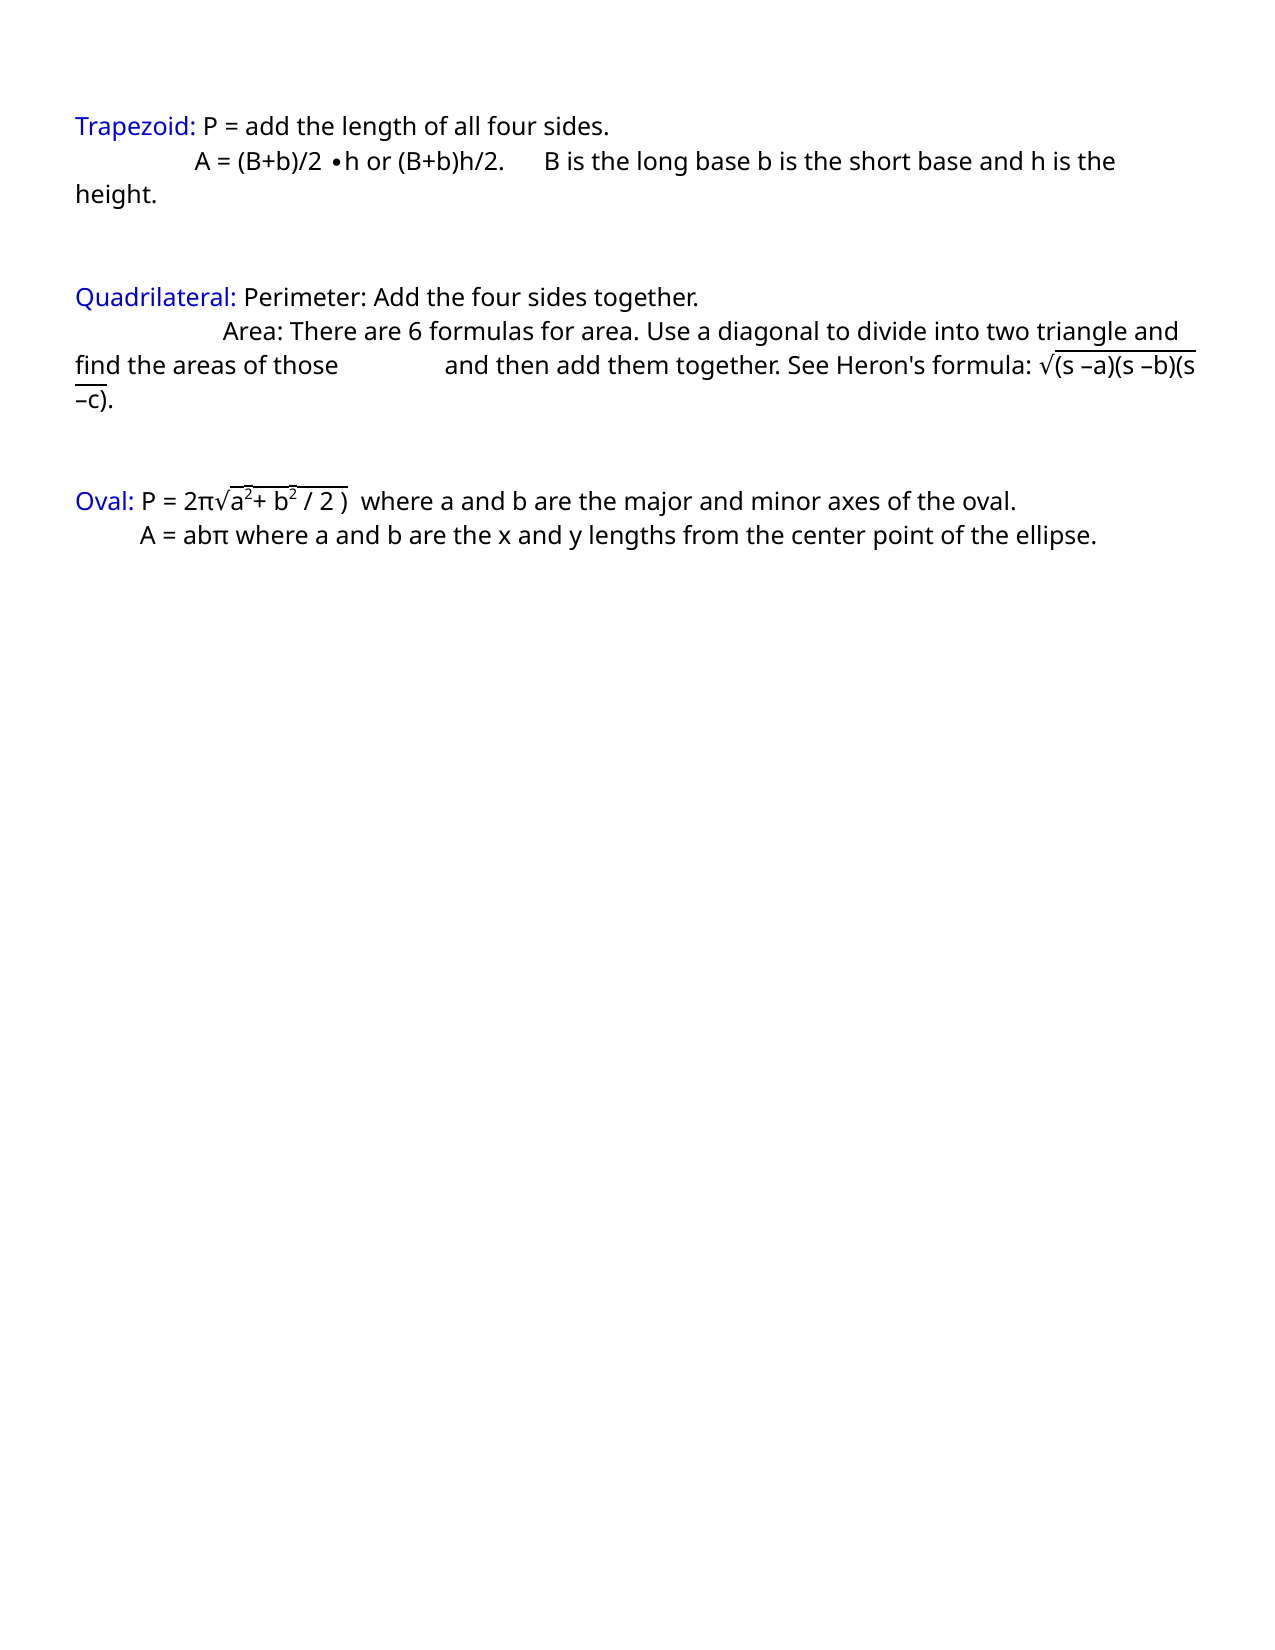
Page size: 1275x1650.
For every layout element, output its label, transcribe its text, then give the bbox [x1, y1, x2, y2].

text Area: There are 6 formulas for area. Use a diagonal to divide into two triangle and find the areas of those and then add them together. See Heron's formula: √(s –a)(s –b)(s –c). [75, 313, 1200, 416]
text Trapezoid: P = add the length of all four sides. [75, 109, 1200, 143]
text Oval: P = 2π√a2+ b2 / 2 ) where a and b are the major and minor axes of the oval. [75, 484, 1200, 518]
text Quadrilateral: Perimeter: Add the four sides together. [75, 279, 1200, 313]
text A = (B+b)/2 ∙h or (B+b)h/2. B is the long base b is the short base and h is the height. [75, 143, 1200, 211]
text A = abπ where a and b are the x and y lengths from the center point of the ellipse. [75, 518, 1200, 552]
